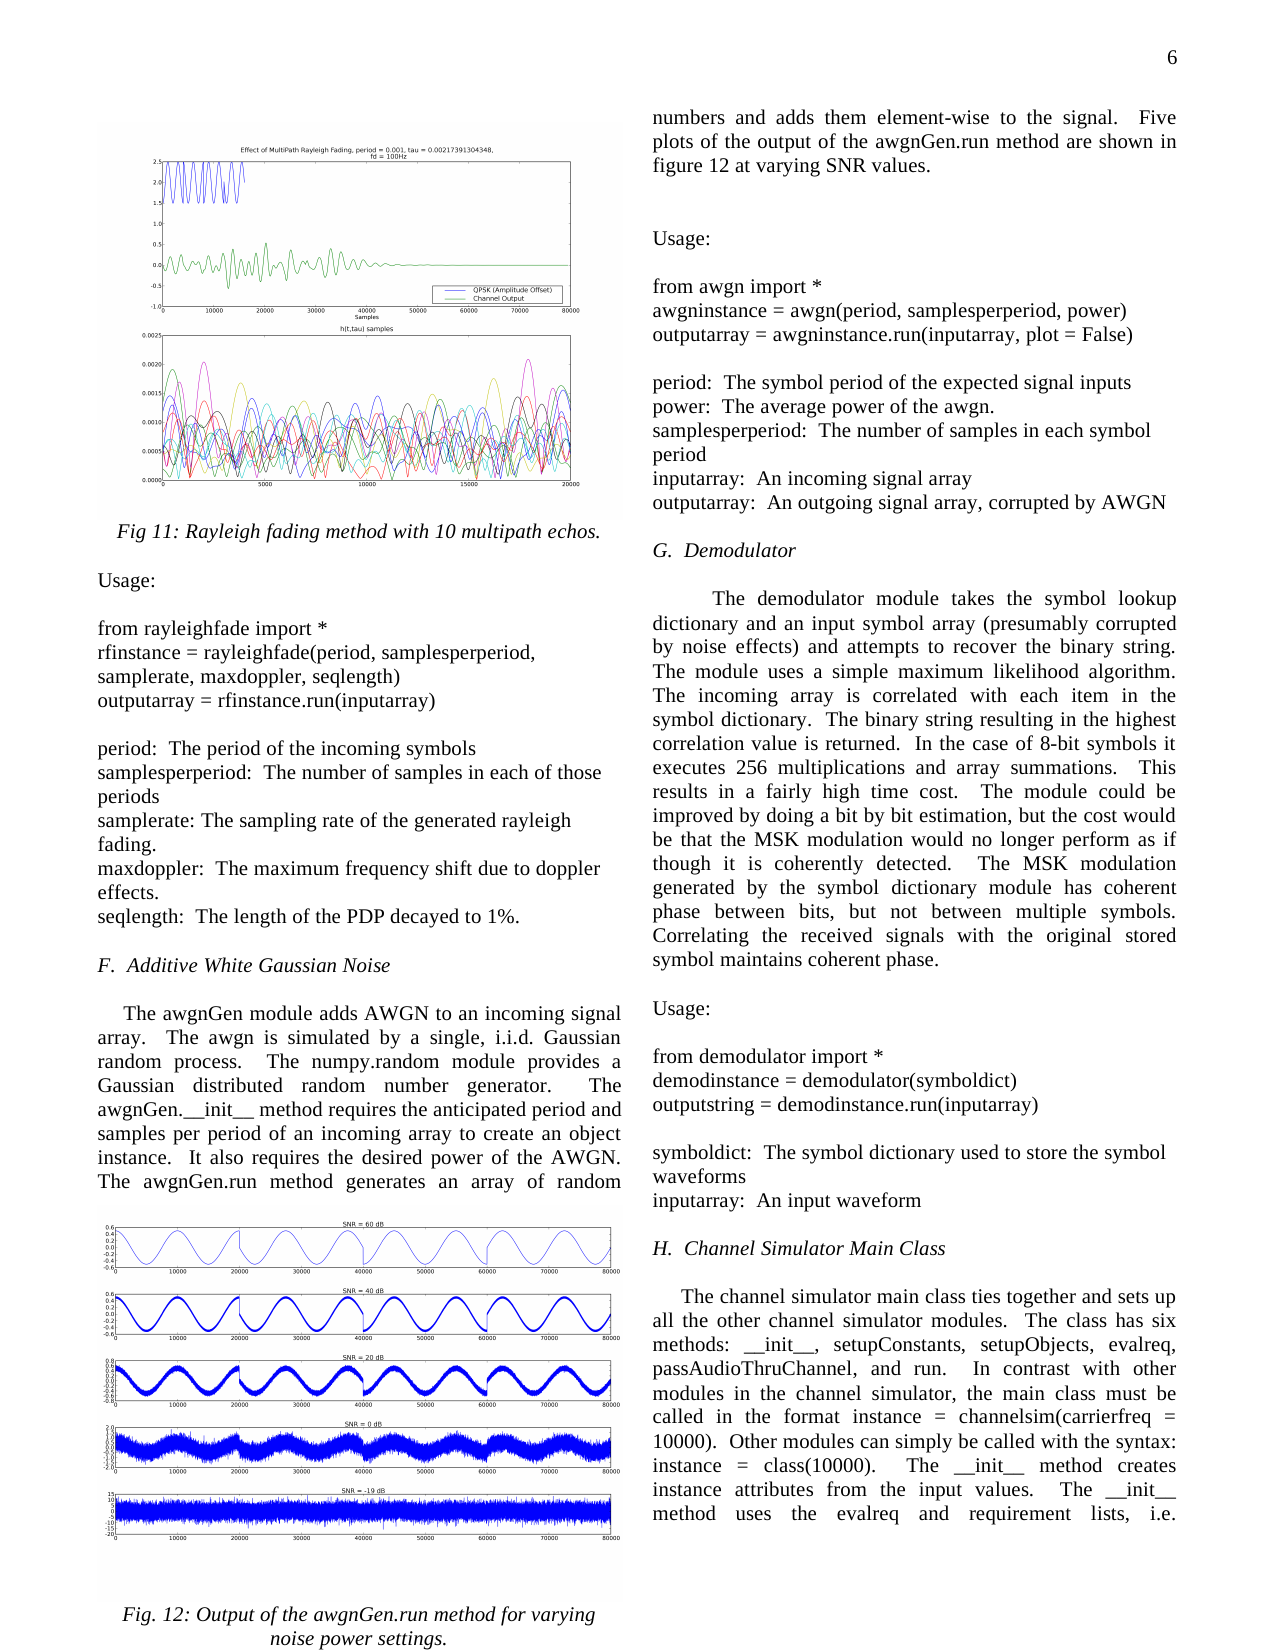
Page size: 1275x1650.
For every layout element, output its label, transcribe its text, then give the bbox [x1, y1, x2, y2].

text period: The period of the incoming symbols [97, 736, 622, 760]
text Usage: [652, 225, 1177, 249]
text awgninstance = awgn(period, samplesperperiod, power) [652, 297, 1177, 322]
text power: The average power of the awgn. [652, 394, 1177, 418]
text symboldict: The symbol dictionary used to store the symbol waveforms [652, 1140, 1177, 1188]
text maxdoppler: The maximum frequency shift due to doppler effects. [97, 856, 622, 904]
picture [97, 1205, 623, 1602]
text from demodulator import * [652, 1043, 1177, 1067]
picture [97, 122, 623, 520]
text The channel simulator main class ties together and sets up all the other channel simulator modules. The class has six methods: __init__, setupConstants, setupObjects, evalreq, passAudioThruChannel, and run. In contrast with other modules in the channel simulator, the main class must be called in the format instance = channelsim(carrierfreq = 10000). Other modules can simply be called with the syntax: instance = class(10000). The __init__ method creates instance attributes from the input values. The __init__ method uses the evalreq and requirement lists, i.e. [652, 1284, 1177, 1525]
text inputarray: An incoming signal array [652, 466, 1177, 490]
text outputarray = awgninstance.run(inputarray, plot = False) [652, 322, 1177, 346]
text The awgnGen module adds AWGN to an incoming signal array. The awgn is simulated by a single, i.i.d. Gaussian random process. The numpy.random module provides a Gaussian distributed random number generator. The awgnGen.__init__ method requires the anticipated period and samples per period of an incoming array to create an object instance. It also requires the desired power of the AWGN. The awgnGen.run method generates an array of random [97, 1001, 622, 1193]
text Usage: [97, 567, 622, 591]
text samplerate: The sampling rate of the generated rayleigh fading. [97, 808, 622, 856]
text outputarray = rfinstance.run(inputarray) [97, 688, 622, 712]
text period: The symbol period of the expected signal inputs [652, 370, 1177, 394]
text Usage: [652, 995, 1177, 1019]
text The demodulator module takes the symbol lookup dictionary and an input symbol array (presumably corrupted by noise effects) and attempts to recover the binary string. The module uses a simple maximum likelihood algorithm. The incoming array is correlated with each item in the symbol dictionary. The binary string resulting in the highest correlation value is returned. In the case of 8-bit symbols it executes 256 multiplications and array summations. This results in a fairly high time cost. The module could be improved by doing a bit by bit estimation, but the cost would be that the MSK modulation would no longer perform as if though it is coherently detected. The MSK modulation generated by the symbol dictionary module has coherent phase between bits, but not between multiple symbols. Correlating the received signals with the original stored symbol maintains coherent phase. [652, 586, 1177, 971]
text inputarray: An input waveform [652, 1188, 1177, 1212]
text Fig 11: Rayleigh fading method with 10 multipath echos. [97, 520, 622, 543]
text Fig. 12: Output of the awgnGen.run method for varying noise power settings. [97, 1602, 622, 1650]
text G. Demodulator [652, 538, 1177, 562]
text numbers and adds them element-wise to the signal. Five plots of the output of the awgnGen.run method are shown in figure 12 at varying SNR values. [652, 105, 1177, 177]
text outputstring = demodinstance.run(inputarray) [652, 1092, 1177, 1116]
text demodinstance = demodulator(symboldict) [652, 1067, 1177, 1092]
text F. Additive White Gaussian Noise [97, 952, 622, 976]
text samplesperperiod: The number of samples in each symbol period [652, 418, 1177, 466]
text H. Channel Simulator Main Class [652, 1236, 1177, 1260]
text seqlength: The length of the PDP decayed to 1%. [97, 904, 622, 928]
text samplesperperiod: The number of samples in each of those periods [97, 760, 622, 808]
text from rayleighfade import * [97, 616, 622, 639]
text outputarray: An outgoing signal array, corrupted by AWGN [652, 490, 1177, 514]
text from awgn import * [652, 273, 1177, 297]
text rfinstance = rayleighfade(period, samplesperperiod, samplerate, maxdoppler, seqlength) [97, 639, 622, 688]
